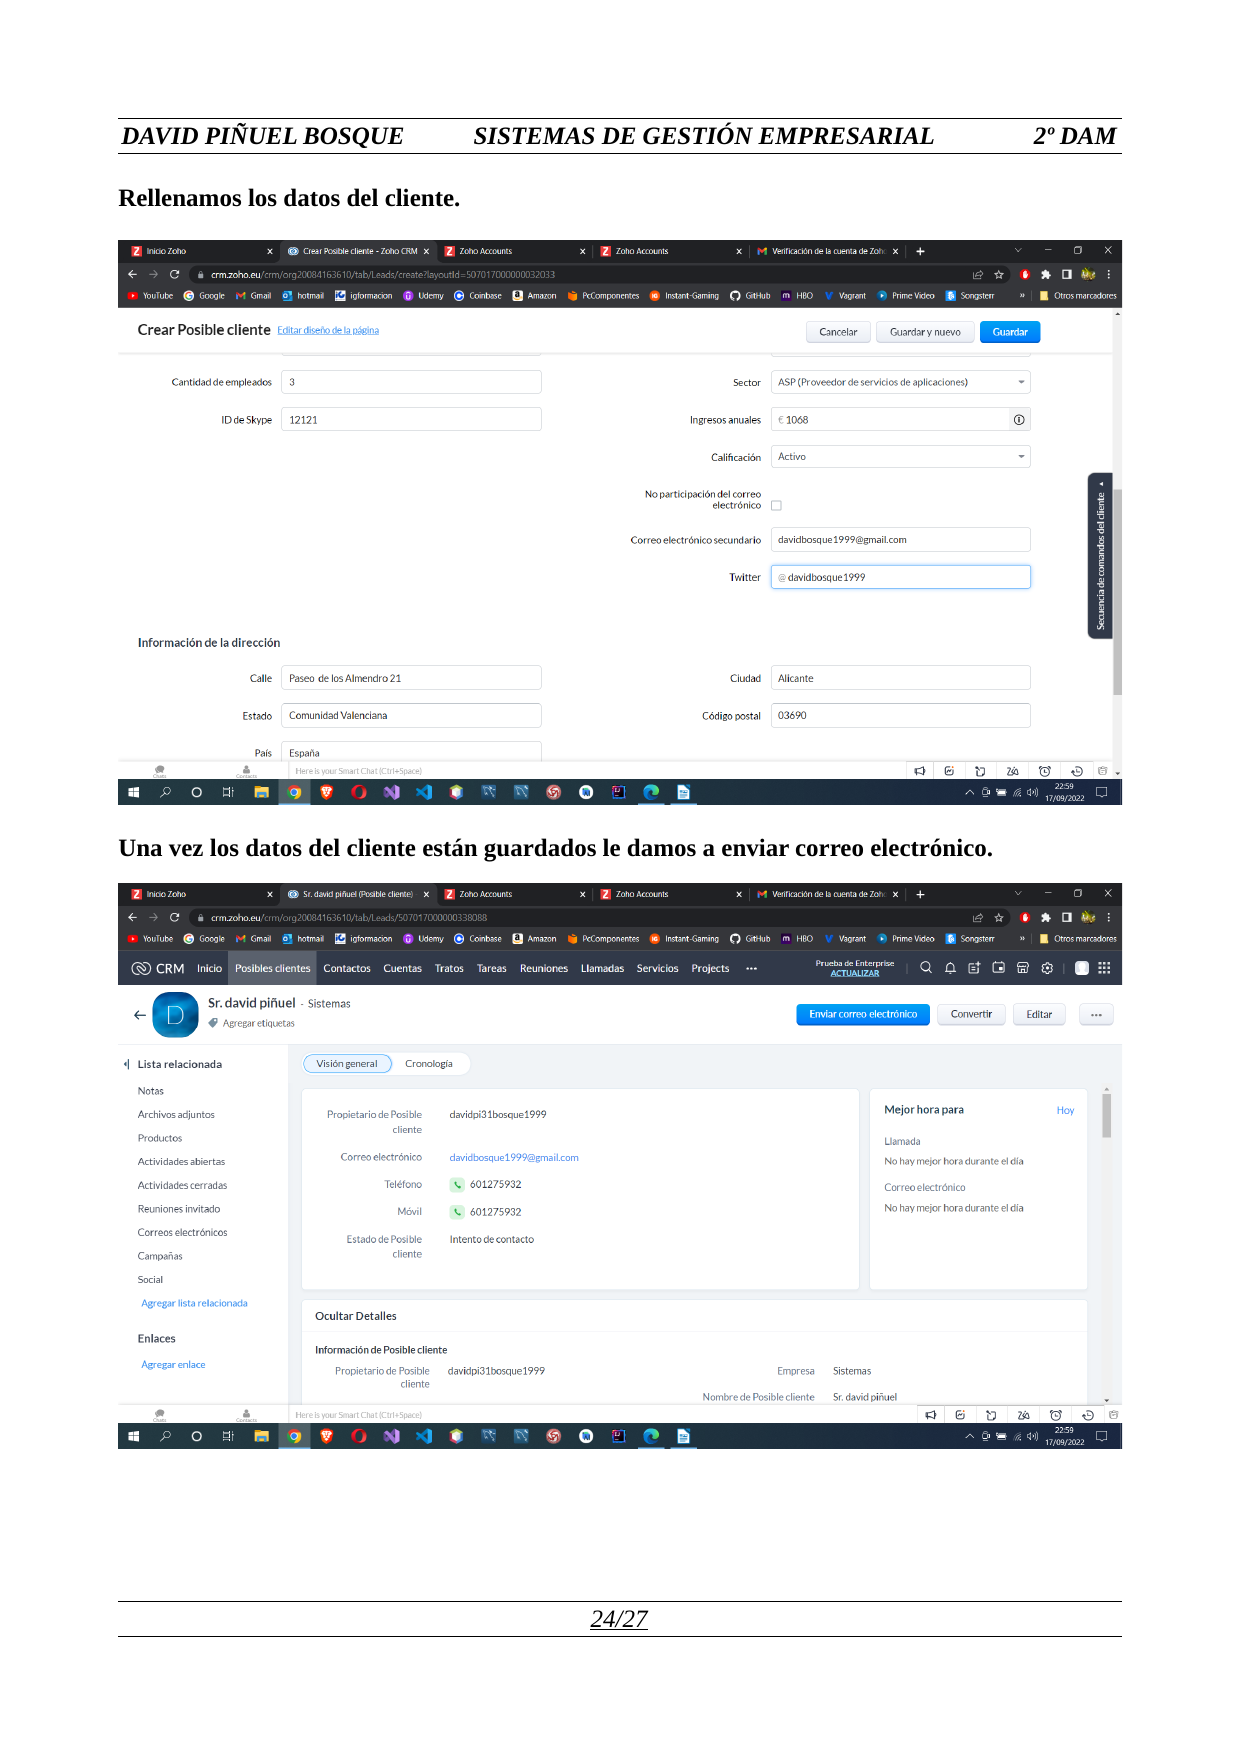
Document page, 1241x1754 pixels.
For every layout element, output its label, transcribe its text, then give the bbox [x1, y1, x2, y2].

text Una vez los datos del cliente están guardados le damos a enviar correo electrónico. [118, 833, 1122, 862]
picture [118, 883, 1123, 1449]
text Rellenamos los datos del cliente. [118, 183, 1122, 211]
picture [118, 240, 1123, 805]
